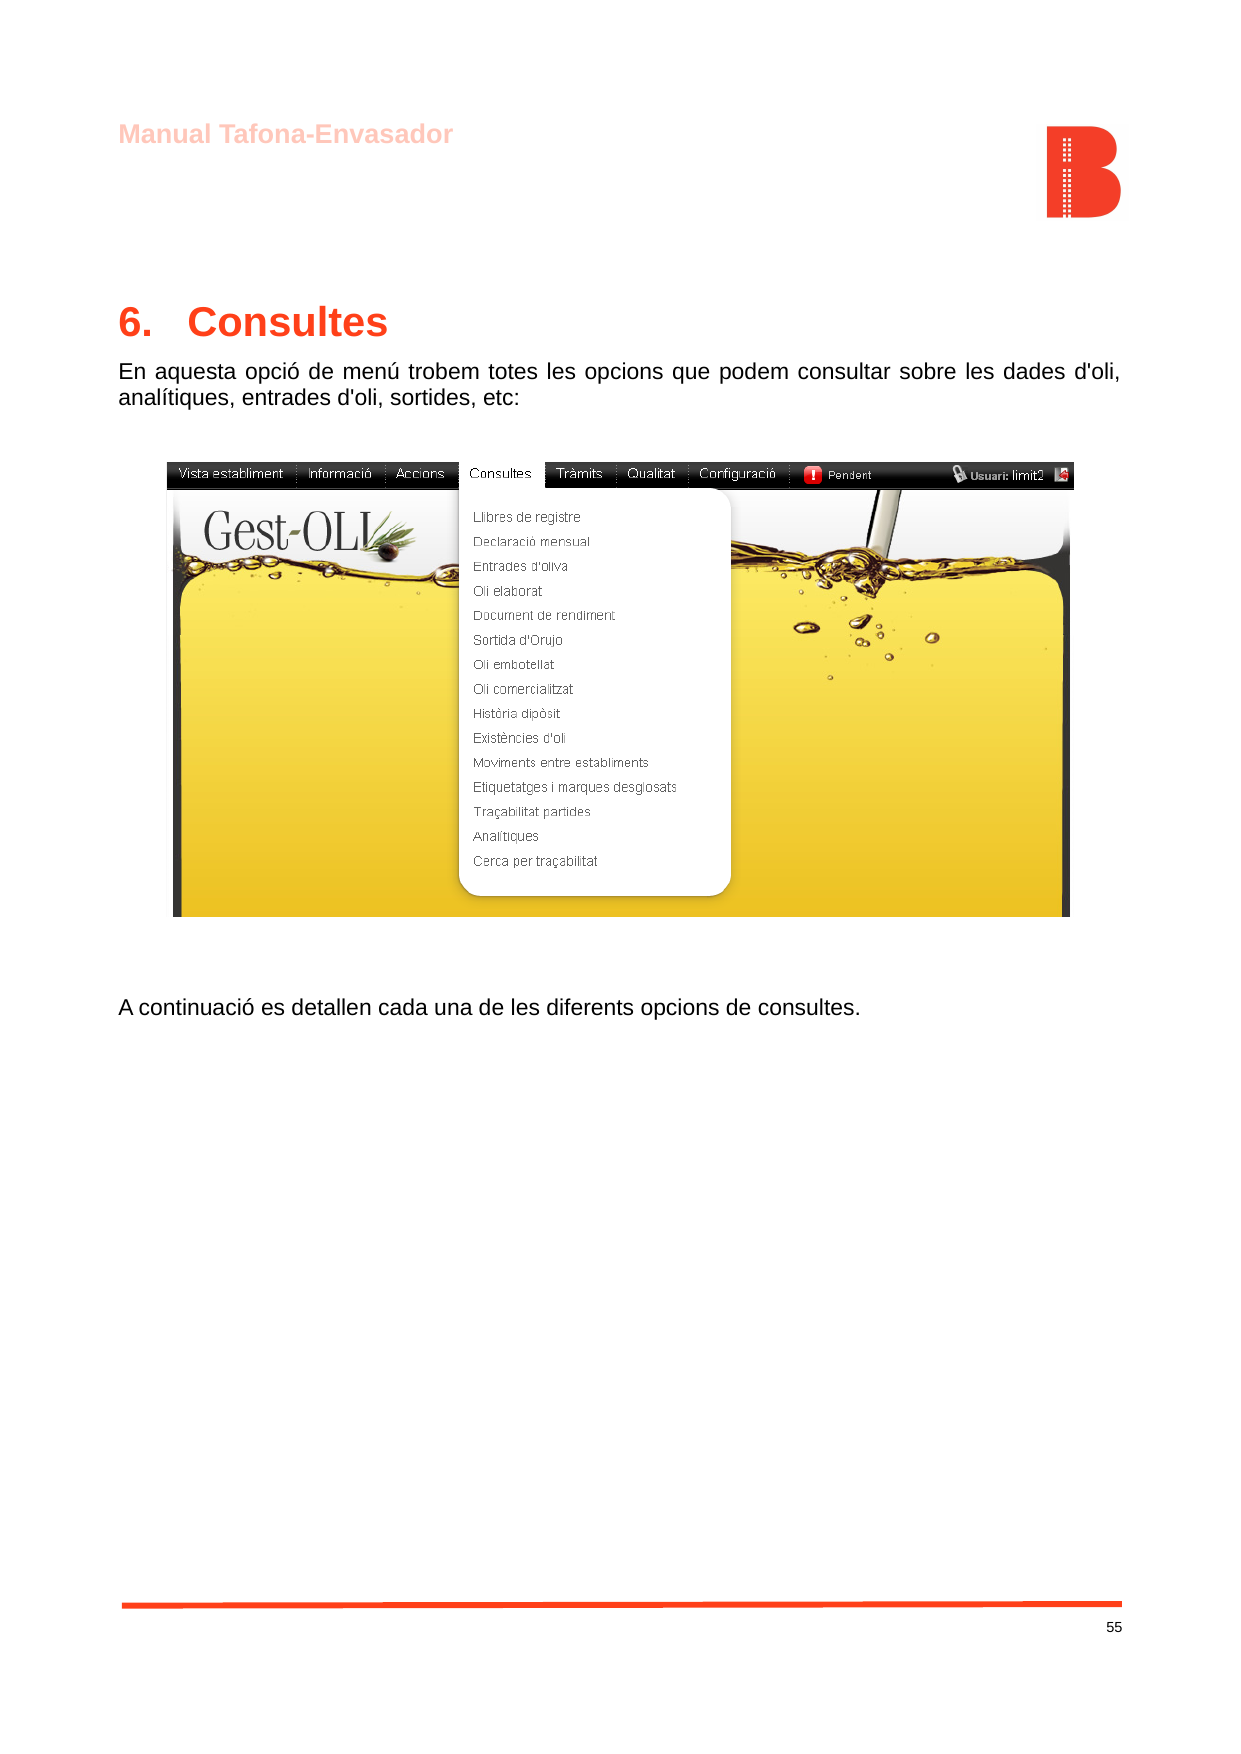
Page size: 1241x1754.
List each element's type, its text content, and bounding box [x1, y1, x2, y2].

text A continuació es detallen cada una de les diferents opcions de consultes. [118, 994, 1122, 1020]
subtitle Consultes [118, 298, 1122, 346]
text En aquesta opció de menú trobem totes les opcions que podem consultar sobre les dades d'oli, analítiques, entrades d'oli, sortides, etc: [118, 358, 1122, 411]
picture [1036, 124, 1130, 221]
picture [166, 462, 1074, 917]
